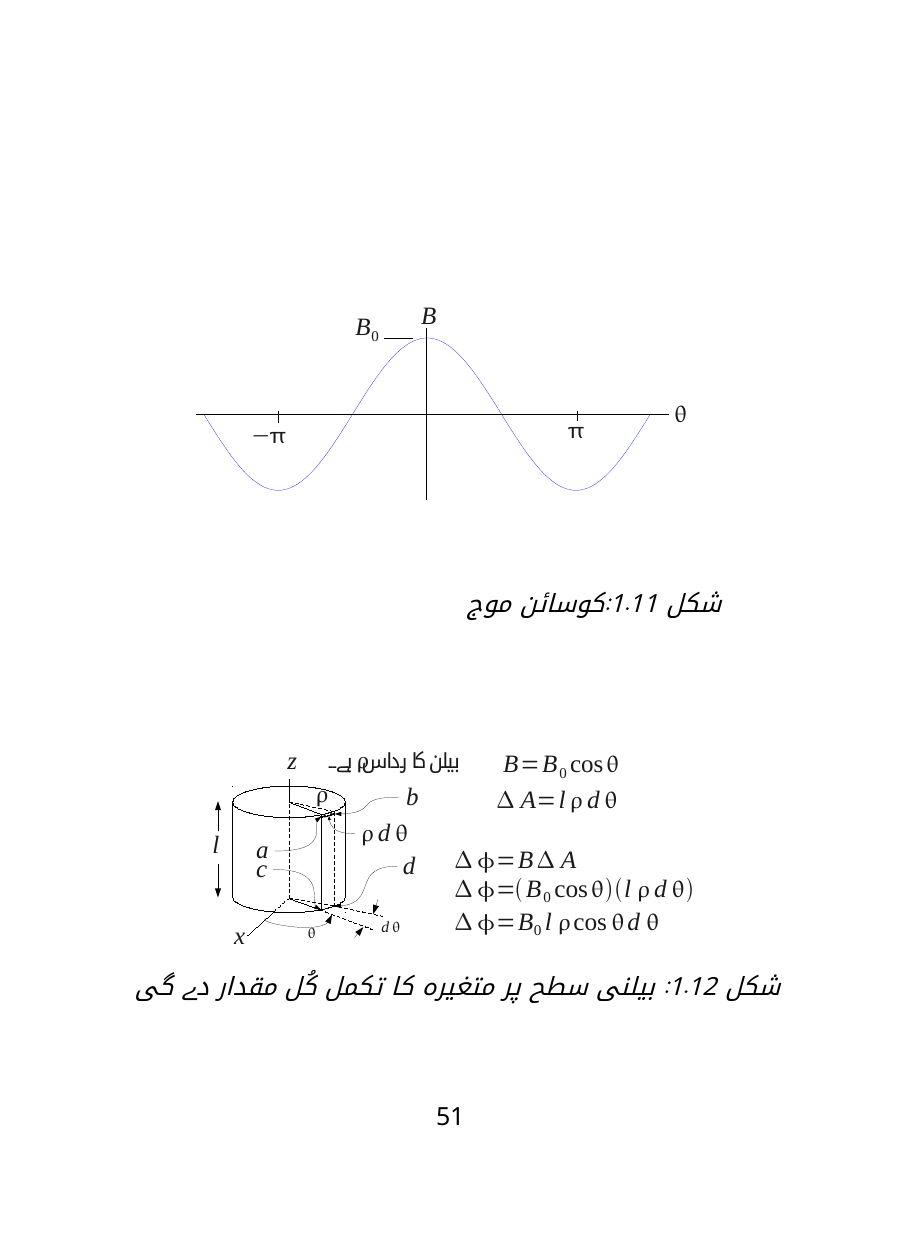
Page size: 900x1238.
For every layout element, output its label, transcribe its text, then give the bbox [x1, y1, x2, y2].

text شکل 1.12: بیلنی سطح پر متغیرہ کا تکمل کُل مقدار دے گی [120, 687, 780, 1011]
text شکل 1.11:کوسائن موج [179, 228, 721, 628]
